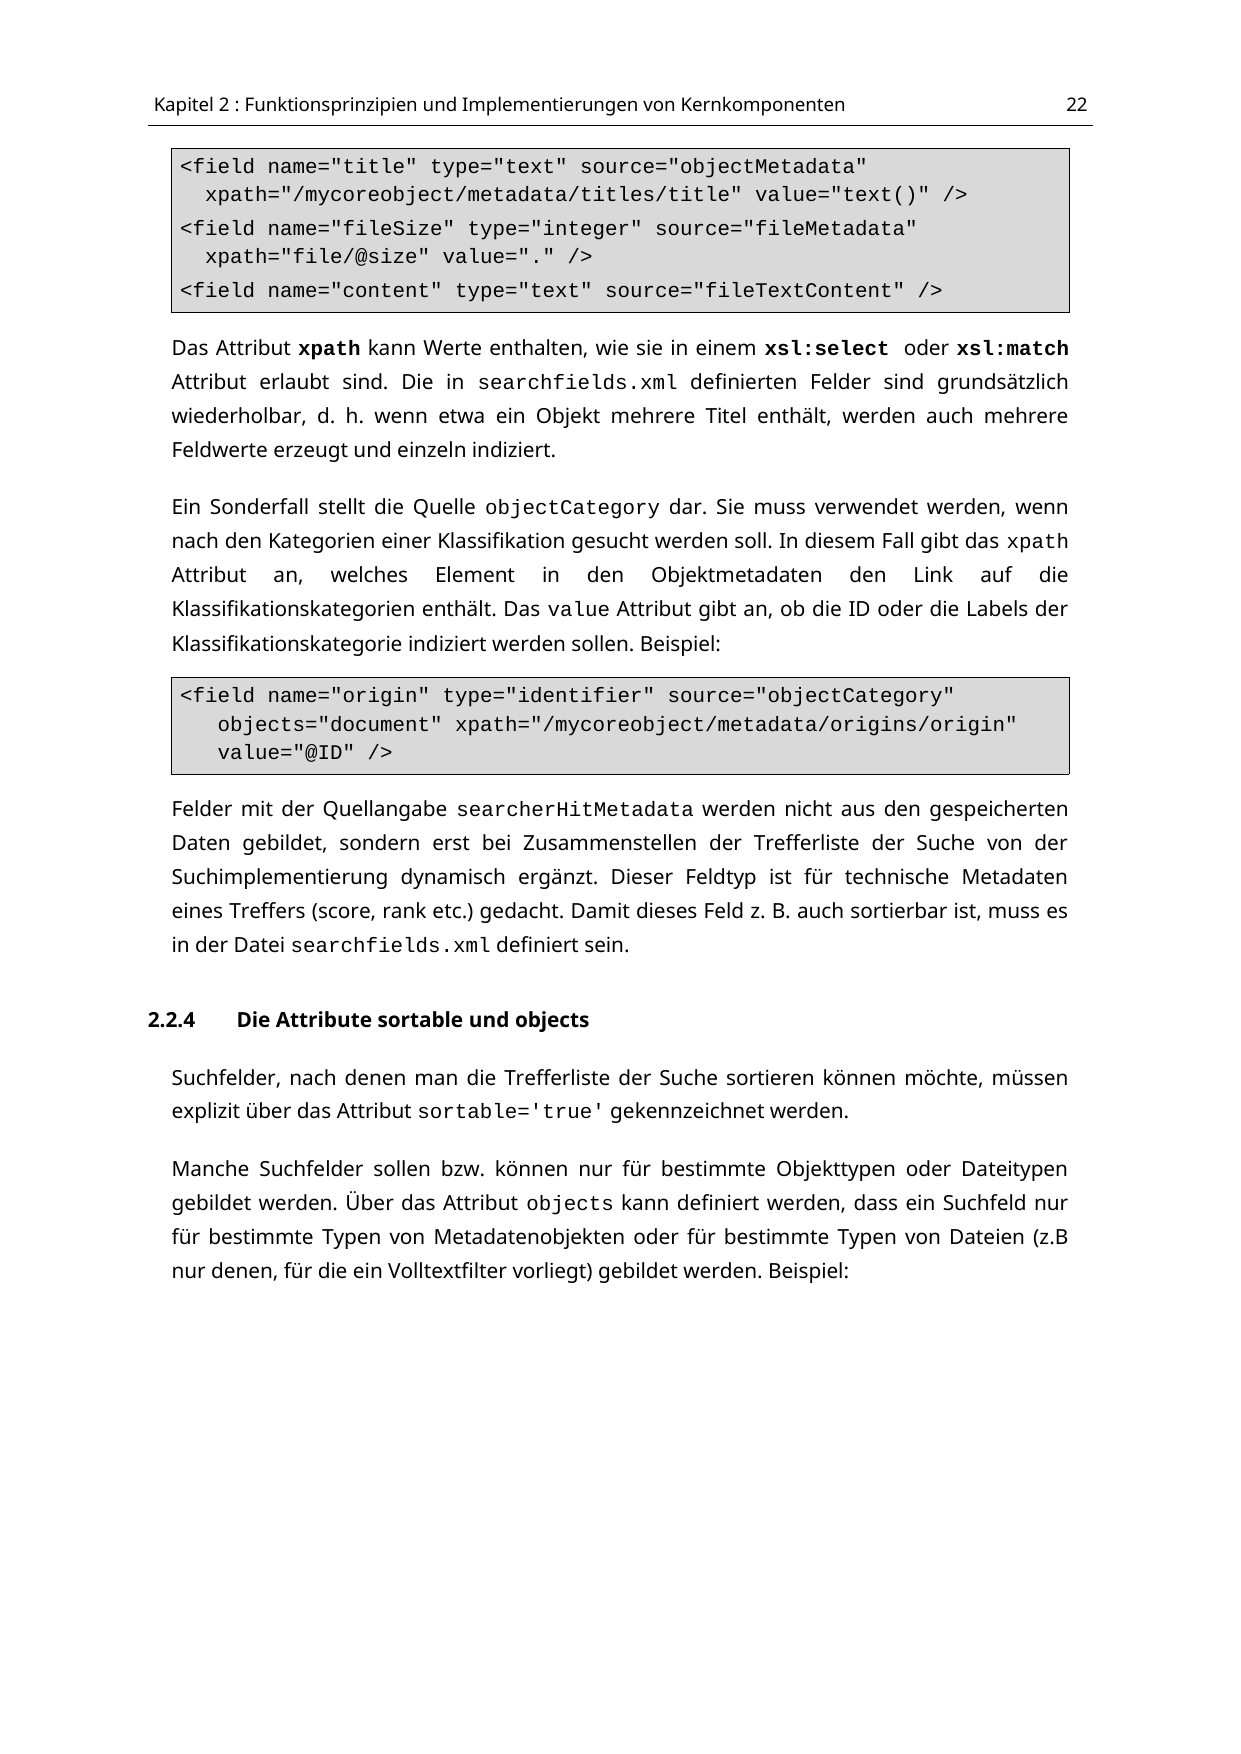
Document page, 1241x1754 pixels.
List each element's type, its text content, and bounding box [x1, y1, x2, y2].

text Ein Sonderfall stellt die Quelle objectCategory dar. Sie muss verwendet werden, wenn nach den Kategorien einer Klassifikation gesucht werden soll. In diesem Fall gibt das xpath Attribut an, welches Element in den Objektmetadaten den Link auf die Klassifikationskategorien enthält. Das value Attribut gibt an, ob die ID oder die Labels der Klassifikationskategorie indiziert werden sollen. Beispiel: [171, 492, 1069, 657]
text Suchfelder, nach denen man die Trefferliste der Suche sortieren können möchte, müssen explizit über das Attribut sortable='true' gekennzeichnet werden. [171, 1063, 1069, 1125]
text <field name="title" type="text" source="objectMetadata" xpath="/mycoreobject/metadata/titles/title" value="text()" /> [172, 149, 1069, 208]
text <field name="fileSize" type="integer" source="fileMetadata" xpath="file/@size" value="." /> [172, 210, 1069, 270]
text <field name="origin" type="identifier" source="objectCategory" objects="document" xpath="/mycoreobject/metadata/origins/origin" value="@ID" /> [172, 678, 1069, 774]
text Das Attribut xpath kann Werte enthalten, wie sie in einem xsl:select oder xsl:match Attribut erlaubt sind. Die in searchfields.xml definierten Felder sind grundsätzlich wiederholbar, d. h. wenn etwa ein Objekt mehrere Titel enthält, werden auch mehrere Feldwerte erzeugt und einzeln indiziert. [171, 333, 1069, 463]
text Felder mit der Quellangabe searcherHitMetadata werden nicht aus den gespeicherten Daten gebildet, sondern erst bei Zusammenstellen der Trefferliste der Suche von der Suchimplementierung dynamisch ergänzt. Dieser Feldtyp ist für technische Metadaten eines Treffers (score, rank etc.) gedacht. Damit dieses Feld z. B. auch sortierbar ist, muss es in der Datei searchfields.xml definiert sein. [171, 794, 1069, 958]
subtitle Die Attribute sortable und objects [148, 1005, 1092, 1033]
text <field name="content" type="text" source="fileTextContent" /> [172, 272, 1069, 312]
text Manche Suchfelder sollen bzw. können nur für bestimmte Objekttypen oder Dateitypen gebildet werden. Über das Attribut objects kann definiert werden, dass ein Suchfeld nur für bestimmte Typen von Metadatenobjekten oder für bestimmte Typen von Dateien (z.B nur denen, für die ein Volltextfilter vorliegt) gebildet werden. Beispiel: [171, 1154, 1069, 1284]
